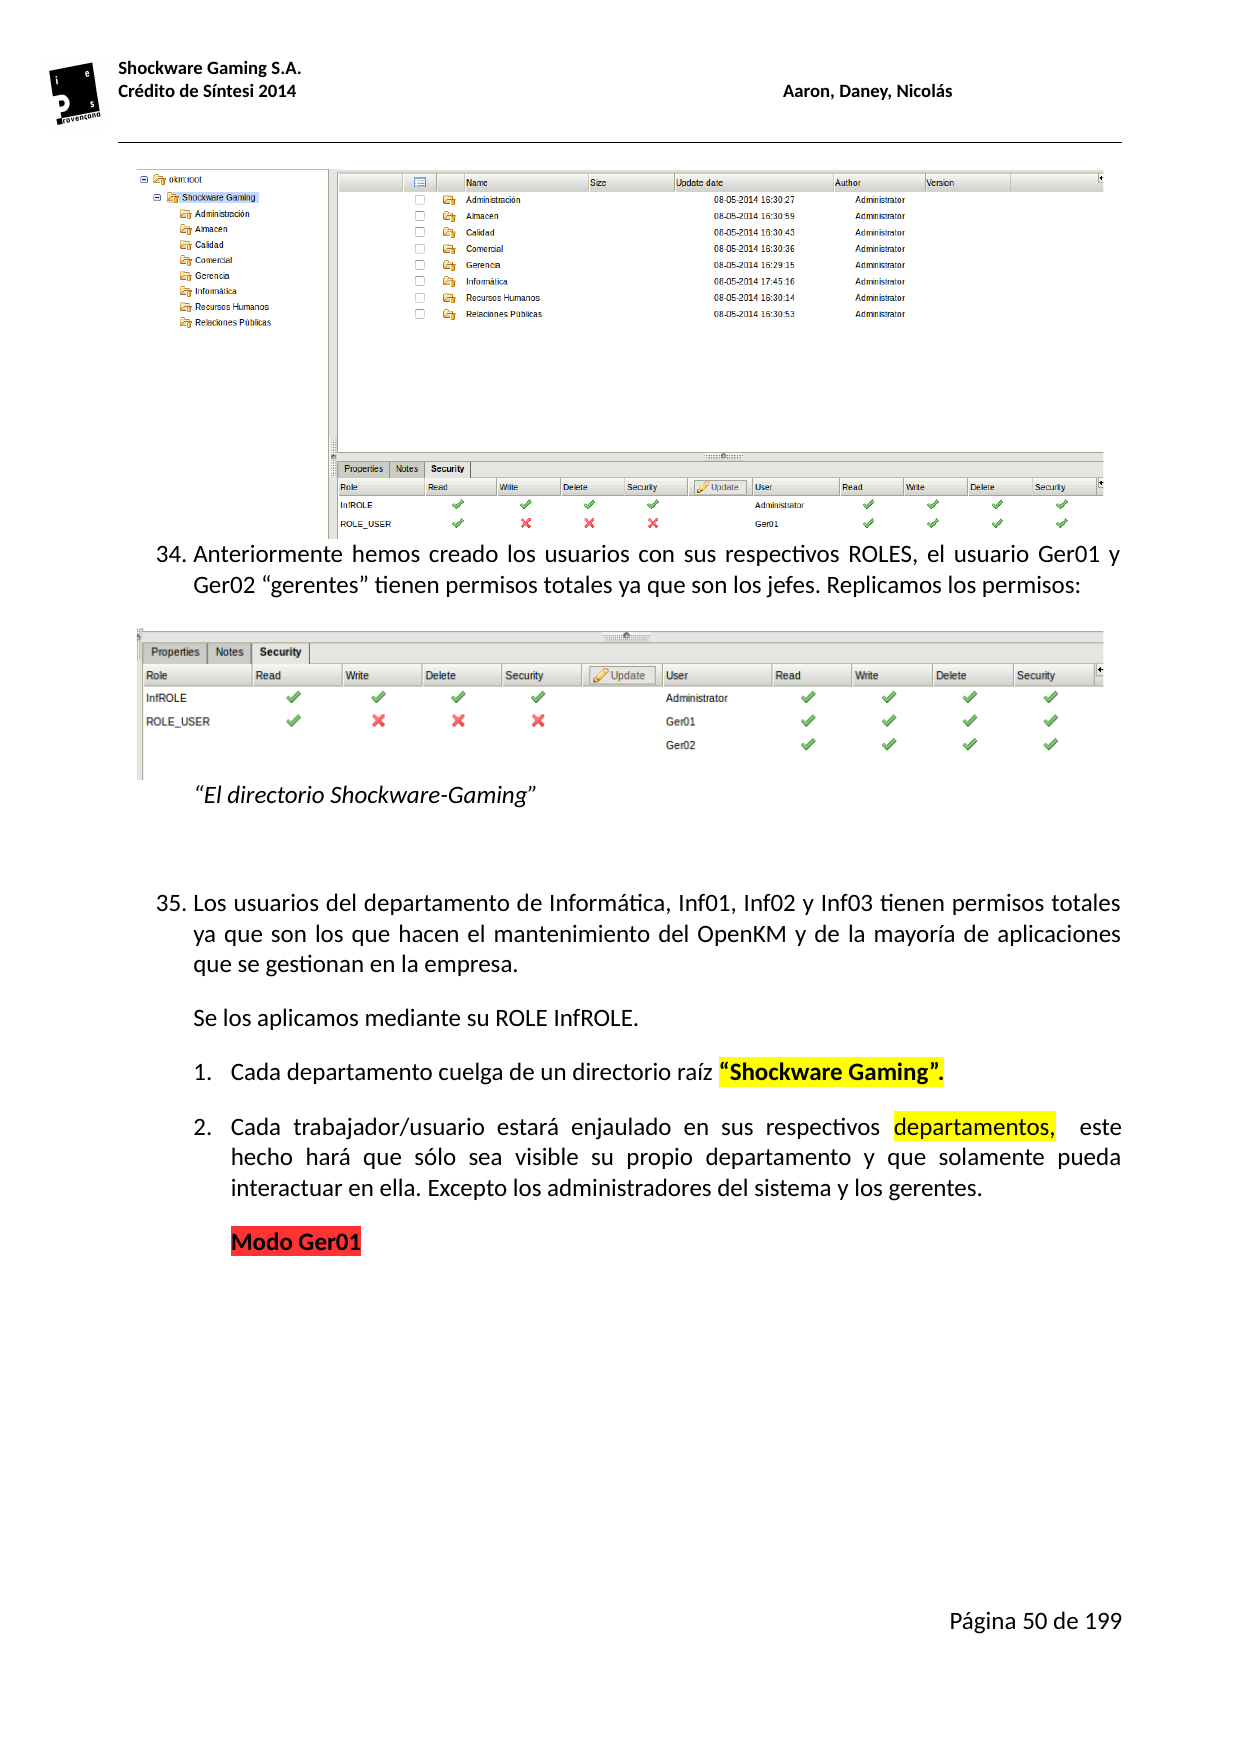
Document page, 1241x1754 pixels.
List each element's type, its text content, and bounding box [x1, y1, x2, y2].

list Anteriormente hemos creado los usuarios con sus respectivos ROLES, el usuario Ger01 y Ger02 “gerentes” tienen permisos totales ya que son los jefes. Replicamos los permisos: [156, 169, 1122, 599]
list Cada trabajador/usuario estará enjaulado en sus respectivos departamentos, este hecho hará que sólo sea visible su propio departamento y que solamente pueda interactuar en ella. Excepto los administradores del sistema y los gerentes. [193, 1111, 1122, 1202]
picture [136, 628, 1104, 780]
list “El directorio Shockware-Gaming” [156, 623, 1122, 810]
picture [43, 56, 110, 130]
list Modo Ger01 [193, 1226, 1122, 1256]
picture [136, 169, 1104, 539]
list Los usuarios del departamento de Informática, Inf01, Inf02 y Inf03 tienen permisos totales ya que son los que hacen el mantenimiento del OpenKM y de la mayoría de aplicaciones que se gestionan en la empresa. [156, 887, 1122, 979]
list Cada departamento cuelga de un directorio raíz “Shockware Gaming”. [193, 1057, 1122, 1087]
list Se los aplicamos mediante su ROLE InfROLE. [156, 1002, 1122, 1033]
